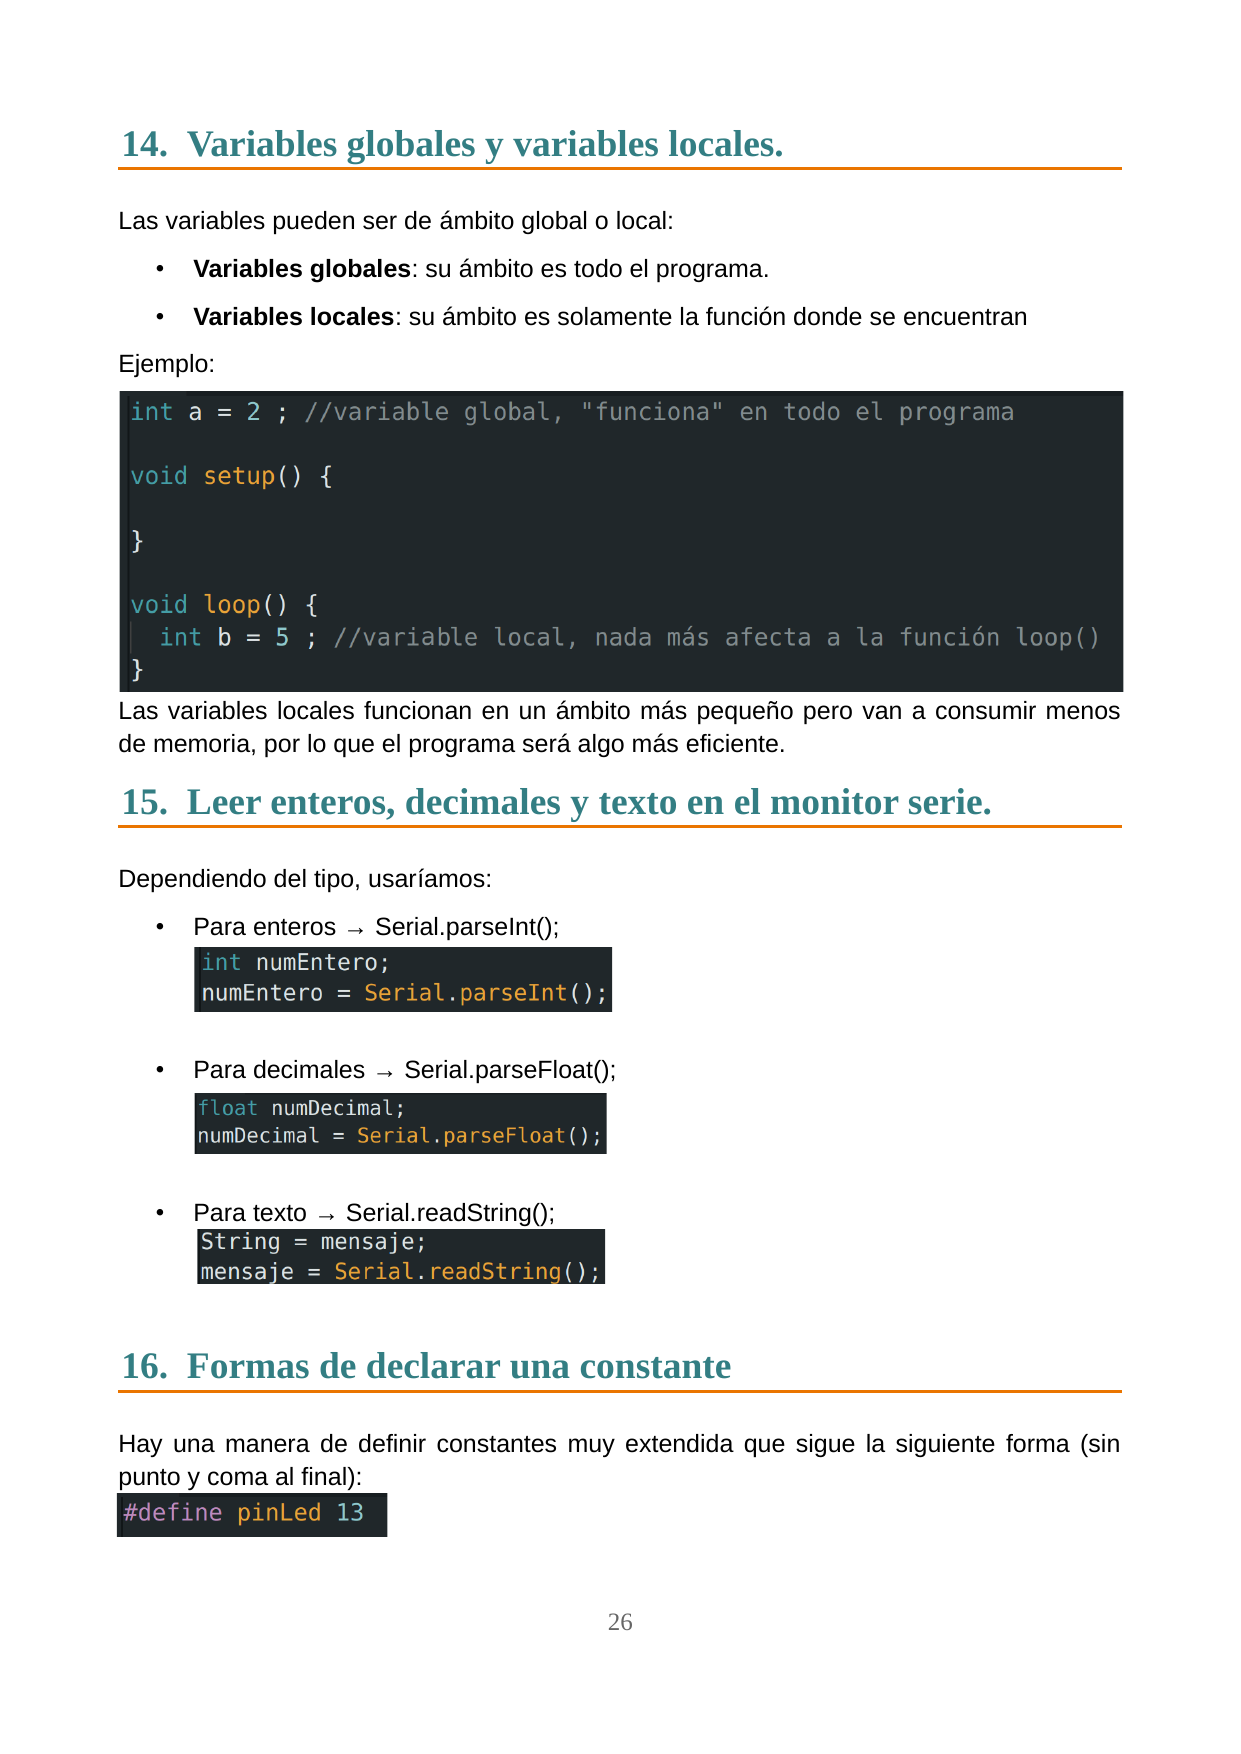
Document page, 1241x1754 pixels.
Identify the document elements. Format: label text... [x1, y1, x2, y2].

subtitle Formas de declarar una constante [118, 1341, 1122, 1390]
text Las variables pueden ser de ámbito global o local: [118, 206, 1122, 235]
picture [119, 391, 1124, 692]
text Las variables locales funcionan en un ámbito más pequeño pero van a consumir menos de memoria, por lo que el programa será algo más eficiente. [118, 397, 1122, 757]
text Ejemplo: [118, 349, 1122, 378]
picture [197, 1229, 606, 1284]
text Dependiendo del tipo, usaríamos: [118, 864, 1122, 893]
list Variables locales: su ámbito es solamente la función donde se encuentran [156, 302, 1122, 330]
picture [194, 1093, 607, 1154]
subtitle Variables globales y variables locales. [118, 118, 1122, 167]
subtitle Leer enteros, decimales y texto en el monitor serie. [118, 776, 1122, 825]
list Variables globales: su ámbito es todo el programa. [156, 254, 1122, 283]
list Para enteros → Serial.parseInt(); [156, 912, 1122, 941]
picture [194, 947, 613, 1012]
picture [116, 1493, 388, 1537]
text Hay una manera de definir constantes muy extendida que sigue la siguiente forma (sin punto y coma al final): [118, 1429, 1122, 1491]
list Para texto → Serial.readString(); [156, 1198, 1122, 1227]
list Para decimales → Serial.parseFloat(); [156, 1055, 1122, 1084]
